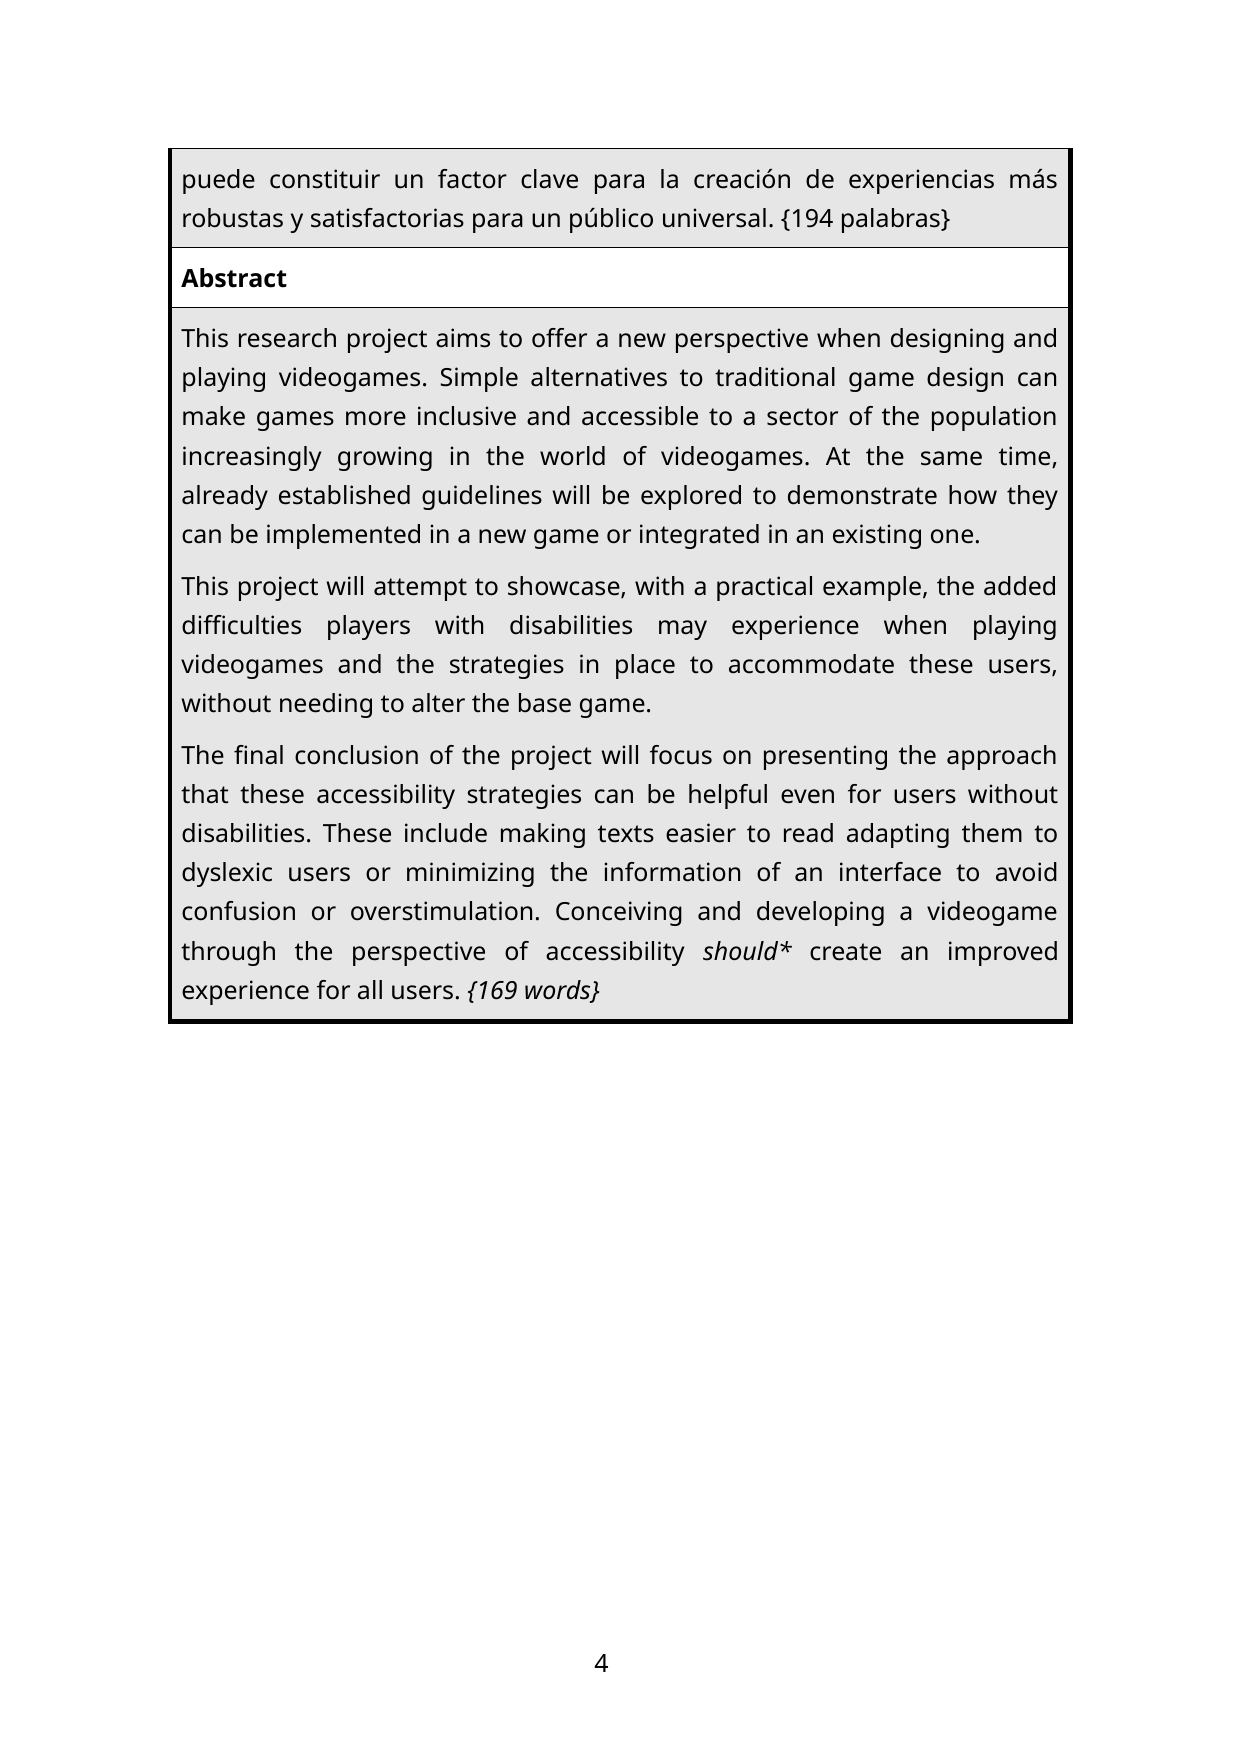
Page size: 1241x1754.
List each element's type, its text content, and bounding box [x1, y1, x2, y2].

table_cell puede constituir un factor clave para la creación de experiencias más robustas y satisfactorias para un público universal. {194 palabras} [172, 149, 1068, 247]
table_cell Abstract [172, 248, 1068, 307]
table_cell This research project aims to offer a new perspective when designing and playing videogames. Simple alternatives to traditional game design can make games more inclusive and accessible to a sector of the population increasingly growing in the world of videogames. At the same time, already established guidelines will be explored to demonstrate how they can be implemented in a new game or integrated in an existing one. This project will attempt to showcase, with a practical example, the added difficulties players with disabilities may experience when playing videogames and the strategies in place to accommodate these users, without needing to alter the base game. The final conclusion of the project will focus on presenting the approach that these accessibility strategies can be helpful even for users without disabilities. These include making texts easier to read adapting them to dyslexic users or minimizing the information of an interface to avoid confusion or overstimulation. Conceiving and developing a videogame through the perspective of accessibility should* create an improved experience for all users. {169 words} [172, 308, 1068, 1019]
